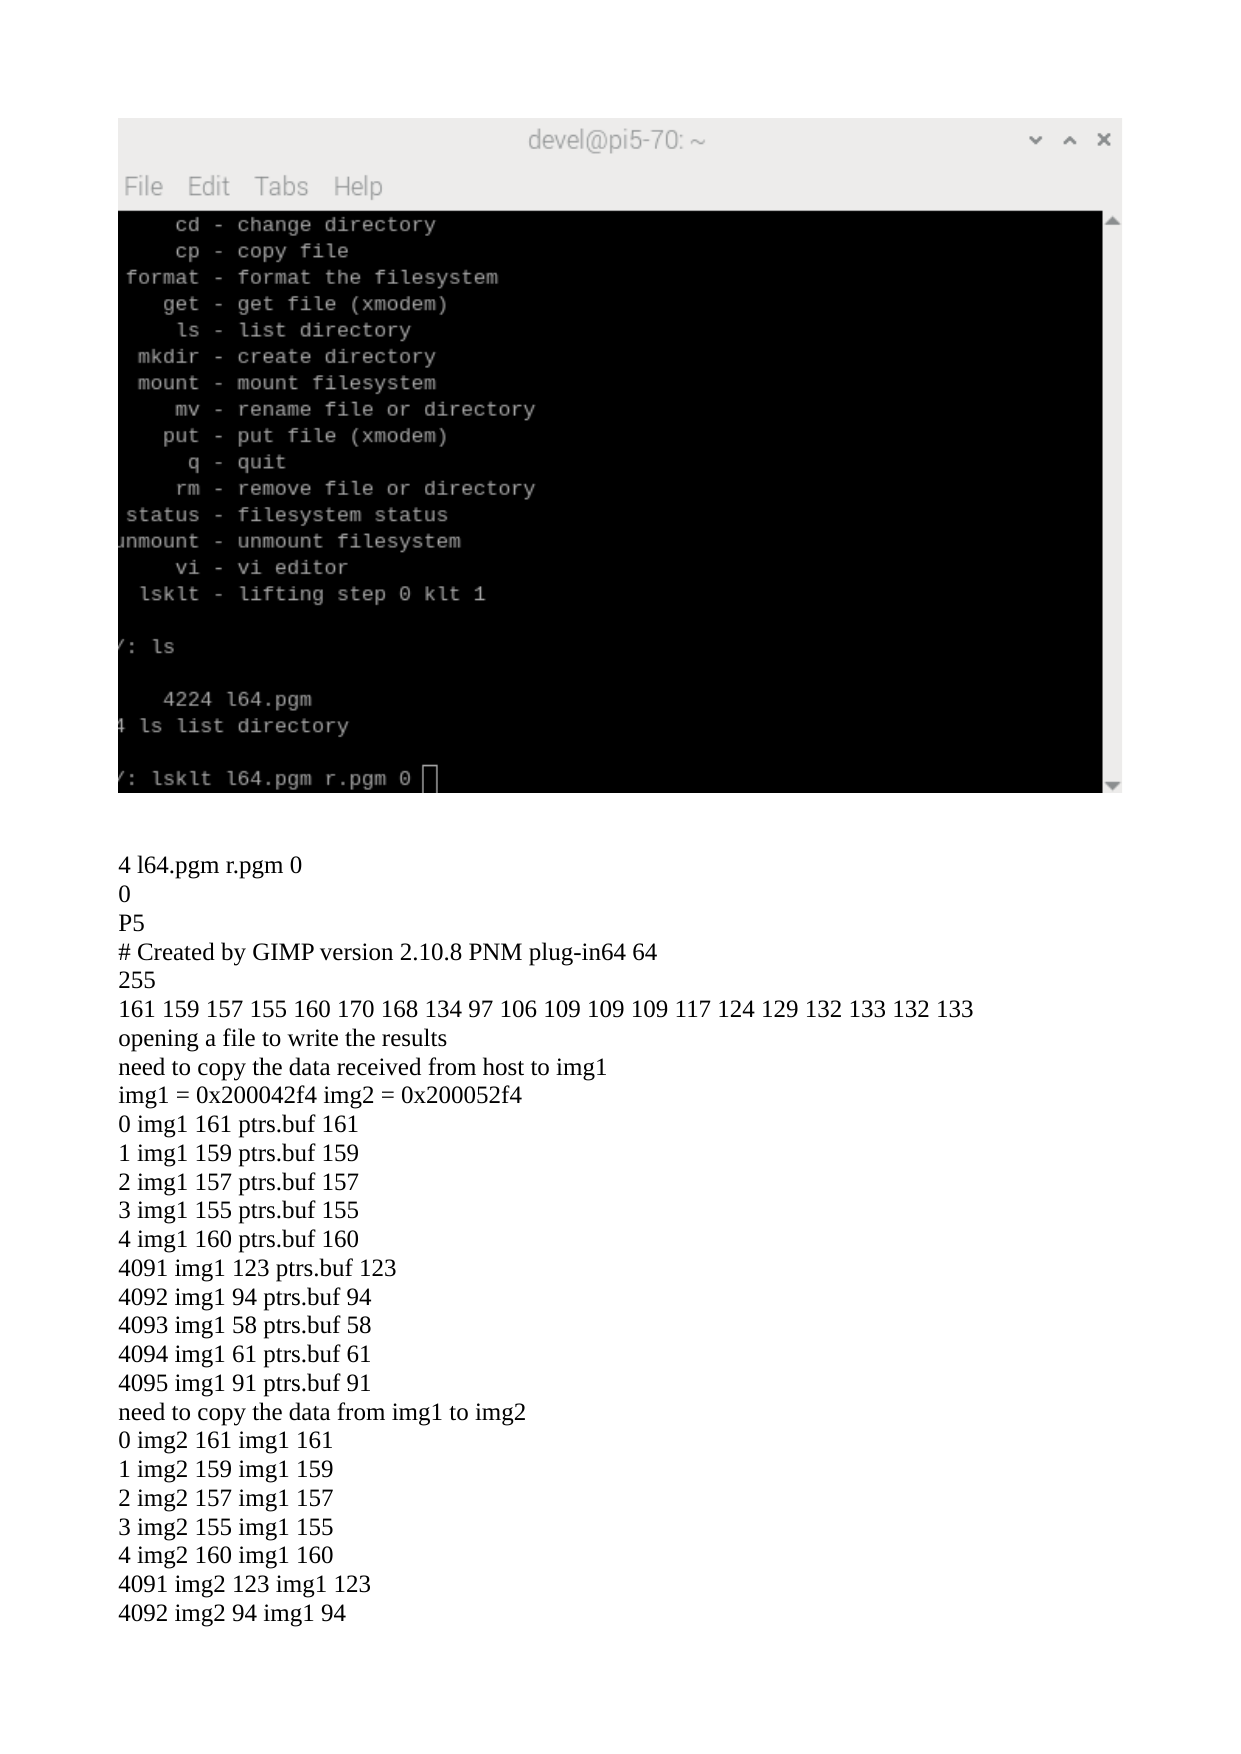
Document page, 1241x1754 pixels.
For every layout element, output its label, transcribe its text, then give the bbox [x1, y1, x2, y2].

text 4092 img2 94 img1 94 [118, 1598, 1122, 1627]
text P5 [118, 908, 1122, 937]
text 0 [118, 879, 1122, 908]
text 3 img1 155 ptrs.buf 155 [118, 1196, 1122, 1224]
text need to copy the data received from host to img1 [118, 1052, 1122, 1081]
text 4095 img1 91 ptrs.buf 91 [118, 1368, 1122, 1397]
picture [118, 118, 1123, 793]
text # Created by GIMP version 2.10.8 PNM plug-in64 64 [118, 937, 1122, 966]
text need to copy the data from img1 to img2 [118, 1397, 1122, 1426]
text 4 img2 160 img1 160 [118, 1541, 1122, 1569]
text 4091 img2 123 img1 123 [118, 1569, 1122, 1598]
text 1 img1 159 ptrs.buf 159 [118, 1138, 1122, 1167]
text 161 159 157 155 160 170 168 134 97 106 109 109 109 117 124 129 132 133 132 133 [118, 994, 1122, 1023]
text 255 [118, 966, 1122, 994]
text 0 img1 161 ptrs.buf 161 [118, 1109, 1122, 1138]
text 4091 img1 123 ptrs.buf 123 [118, 1253, 1122, 1282]
text 4094 img1 61 ptrs.buf 61 [118, 1339, 1122, 1368]
text 0 img2 161 img1 161 [118, 1426, 1122, 1454]
text 4 img1 160 ptrs.buf 160 [118, 1224, 1122, 1253]
text 4093 img1 58 ptrs.buf 58 [118, 1311, 1122, 1339]
text 4 l64.pgm r.pgm 0 [118, 851, 1122, 879]
text 2 img1 157 ptrs.buf 157 [118, 1167, 1122, 1196]
text 2 img2 157 img1 157 [118, 1483, 1122, 1512]
text img1 = 0x200042f4 img2 = 0x200052f4 [118, 1081, 1122, 1109]
text 4092 img1 94 ptrs.buf 94 [118, 1282, 1122, 1311]
text 3 img2 155 img1 155 [118, 1512, 1122, 1541]
text opening a file to write the results [118, 1023, 1122, 1052]
text 1 img2 159 img1 159 [118, 1454, 1122, 1483]
